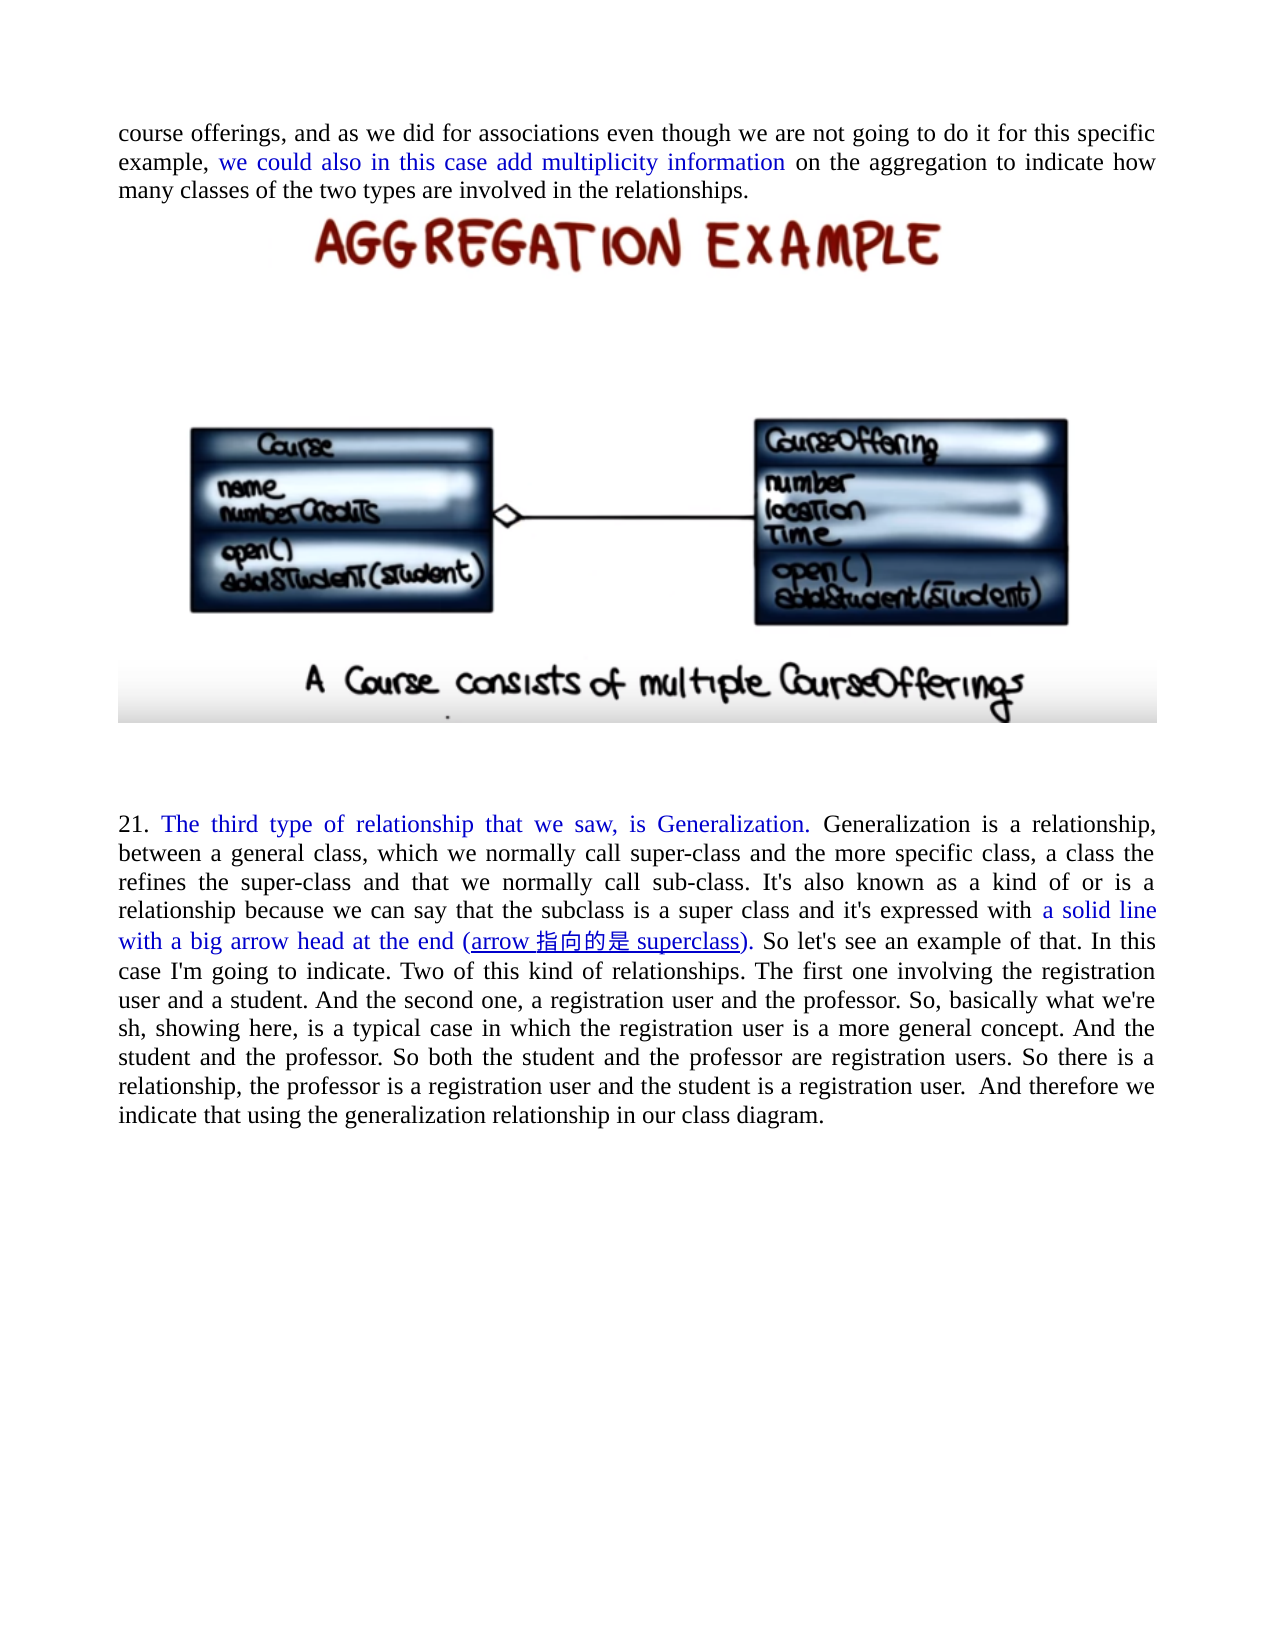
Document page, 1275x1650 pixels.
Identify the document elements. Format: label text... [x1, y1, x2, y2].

text course offerings, and as we did for associations even though we are not going to do it for this specific example, we could also in this case add multiplicity information on the aggregation to indicate how many classes of the two types are involved in the relationships. [118, 118, 1157, 204]
picture [118, 204, 1157, 723]
text 21. The third type of relationship that we saw, is Generalization. Generalization is a relationship, between a general class, which we normally call super-class and the more specific class, a class the refines the super-class and that we normally call sub-class. It's also known as a kind of or is a relationship because we can say that the subclass is a super class and it's expressed with a solid line with a big arrow head at the end (arrow指向的是superclass). So let's see an example of that. In this case I'm going to indicate. Two of this kind of relationships. The first one involving the registration user and a student. And the second one, a registration user and the professor. So, basically what we're sh, showing here, is a typical case in which the registration user is a more general concept. And the student and the professor. So both the student and the professor are registration users. So there is a relationship, the professor is a registration user and the student is a registration user. And therefore we indicate that using the generalization relationship in our class diagram. [118, 809, 1157, 1128]
